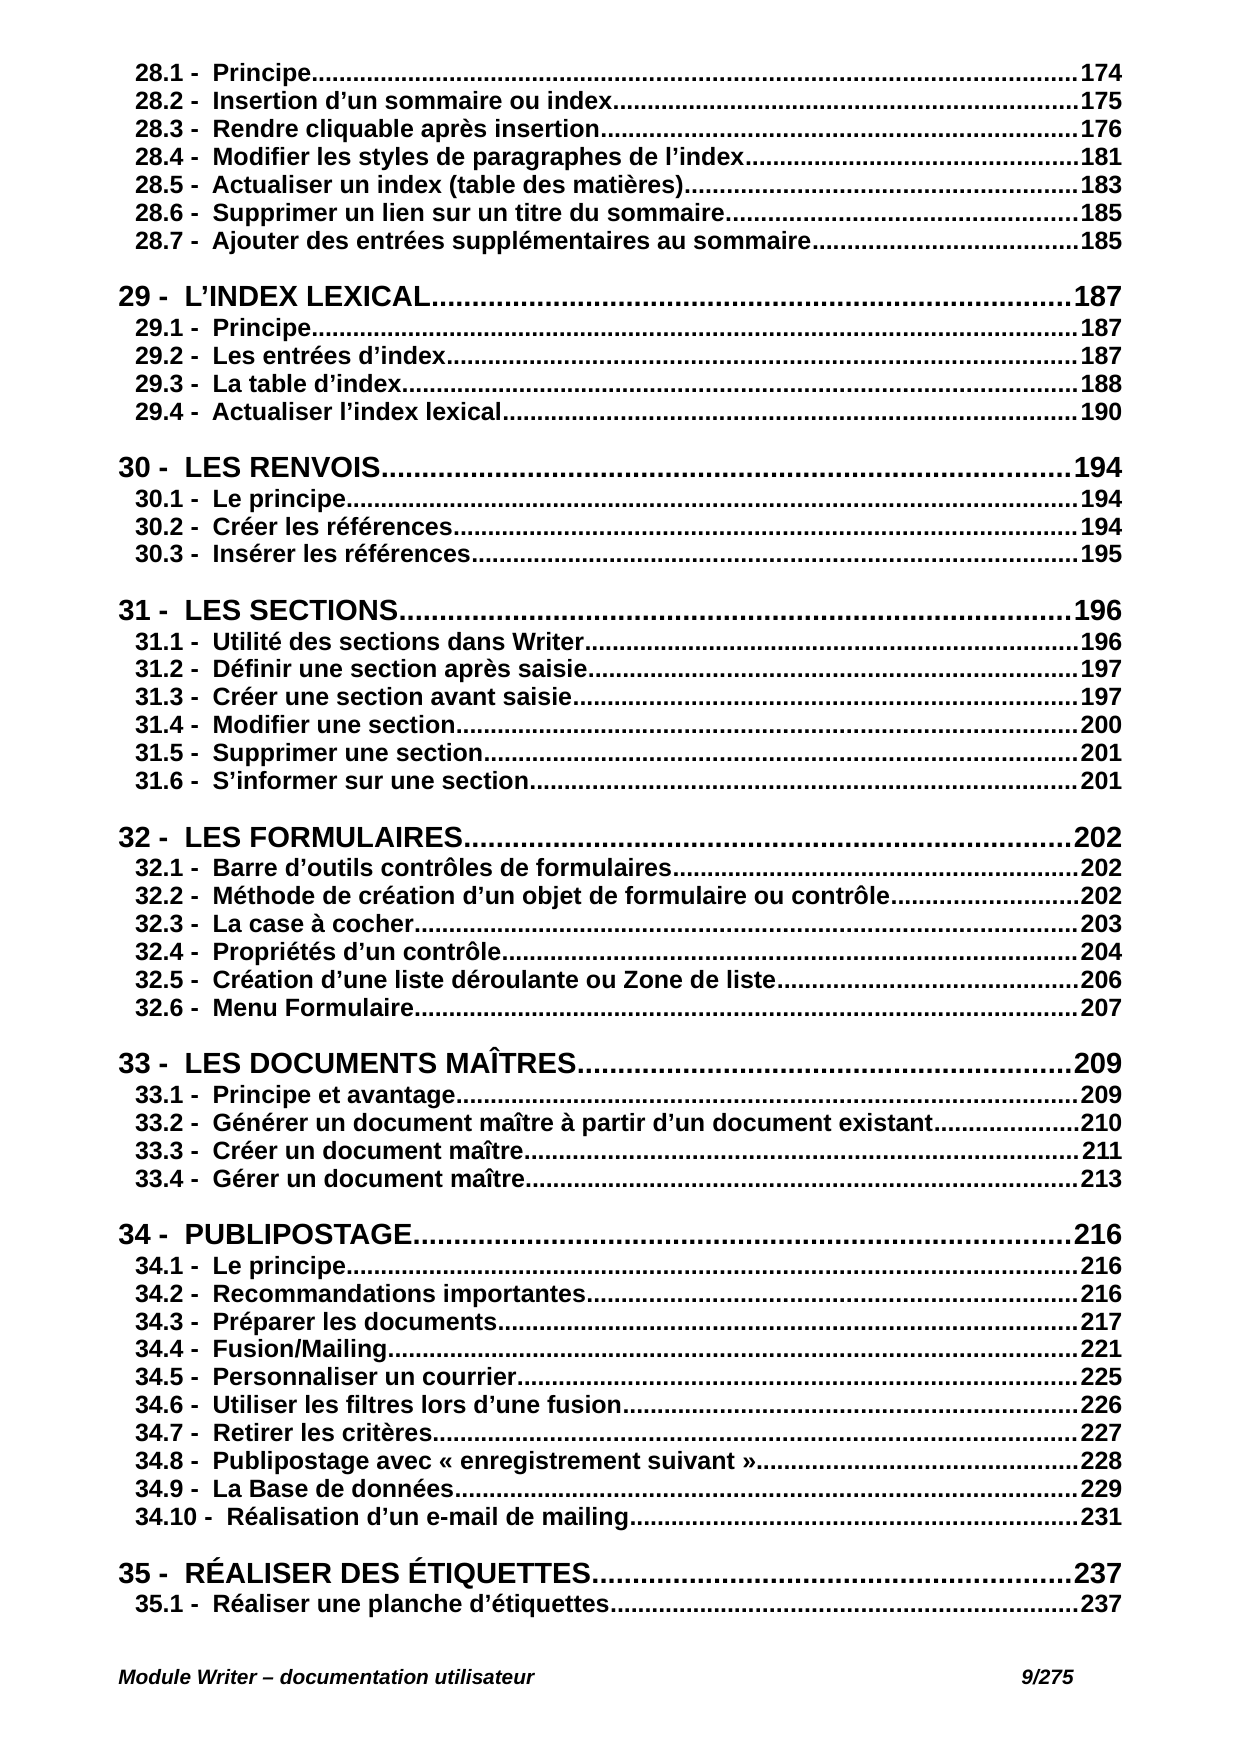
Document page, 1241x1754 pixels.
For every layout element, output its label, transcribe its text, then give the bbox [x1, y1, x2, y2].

text 31.4 - Modifier une section 200 [135, 711, 1122, 739]
text 30 - Les renvois 194 [118, 451, 1122, 484]
text 33.4 - Gérer un document maître 213 [135, 1164, 1122, 1192]
text 31.6 - S’informer sur une section 201 [135, 767, 1122, 795]
text 34.2 - Recommandations importantes 216 [135, 1279, 1122, 1307]
text 28.1 - Principe 174 [135, 59, 1122, 87]
text 33.2 - Générer un document maître à partir d’un document existant 210 [135, 1109, 1122, 1137]
text 34.10 - Réalisation d’un e-mail de mailing 231 [135, 1503, 1122, 1531]
text 32.1 - Barre d’outils contrôles de formulaires 202 [135, 854, 1122, 882]
text 34.4 - Fusion/Mailing 221 [135, 1335, 1122, 1363]
text 29 - l’index lexical 187 [118, 280, 1122, 313]
text 32.5 - Création d’une liste déroulante ou Zone de liste 206 [135, 966, 1122, 994]
text 34.5 - Personnaliser un courrier 225 [135, 1363, 1122, 1391]
text 33.1 - Principe et avantage 209 [135, 1081, 1122, 1109]
text 29.1 - Principe 187 [135, 314, 1122, 342]
text 34.6 - Utiliser les filtres lors d’une fusion 226 [135, 1391, 1122, 1419]
text 34.8 - Publipostage avec « enregistrement suivant » 228 [135, 1447, 1122, 1475]
text 28.4 - Modifier les styles de paragraphes de l’index 181 [135, 143, 1122, 171]
text 34 - Publipostage 216 [118, 1218, 1122, 1251]
text 28.6 - Supprimer un lien sur un titre du sommaire 185 [135, 199, 1122, 227]
text 32.2 - Méthode de création d’un objet de formulaire ou contrôle 202 [135, 882, 1122, 910]
text 32.3 - La case à cocher 203 [135, 910, 1122, 938]
text 31 - Les sections 196 [118, 594, 1122, 627]
text 35.1 - Réaliser une planche d’étiquettes 237 [135, 1590, 1122, 1618]
text 28.5 - Actualiser un index (table des matières) 183 [135, 171, 1122, 199]
text 35 - Réaliser des étiquettes 237 [118, 1557, 1122, 1589]
text 28.3 - Rendre cliquable après insertion 176 [135, 115, 1122, 143]
text 34.3 - Préparer les documents 217 [135, 1307, 1122, 1335]
text 29.4 - Actualiser l’index lexical 190 [135, 397, 1122, 425]
text 31.3 - Créer une section avant saisie 197 [135, 683, 1122, 711]
text 30.2 - Créer les références 194 [135, 512, 1122, 540]
text 29.2 - Les entrées d’index 187 [135, 342, 1122, 369]
text 28.7 - Ajouter des entrées supplémentaires au sommaire 185 [135, 227, 1122, 254]
text 29.3 - La table d’index 188 [135, 369, 1122, 397]
text 30.1 - Le principe 194 [135, 484, 1122, 512]
text 33.3 - Créer un document maître 211 [135, 1137, 1122, 1164]
text 34.1 - Le principe 216 [135, 1252, 1122, 1279]
text 31.2 - Définir une section après saisie 197 [135, 655, 1122, 683]
text 31.5 - Supprimer une section 201 [135, 739, 1122, 767]
text 32.6 - Menu Formulaire 207 [135, 994, 1122, 1022]
text 34.7 - Retirer les critères 227 [135, 1419, 1122, 1447]
text 30.3 - Insérer les références 195 [135, 540, 1122, 568]
text 32.4 - Propriétés d’un contrôle 204 [135, 938, 1122, 966]
text 34.9 - La Base de données 229 [135, 1475, 1122, 1503]
text 28.2 - Insertion d’un sommaire ou index 175 [135, 87, 1122, 115]
text 31.1 - Utilité des sections dans Writer 196 [135, 627, 1122, 655]
text 32 - Les formulaires 202 [118, 821, 1122, 853]
text 33 - Les documents maîtres 209 [118, 1047, 1122, 1080]
